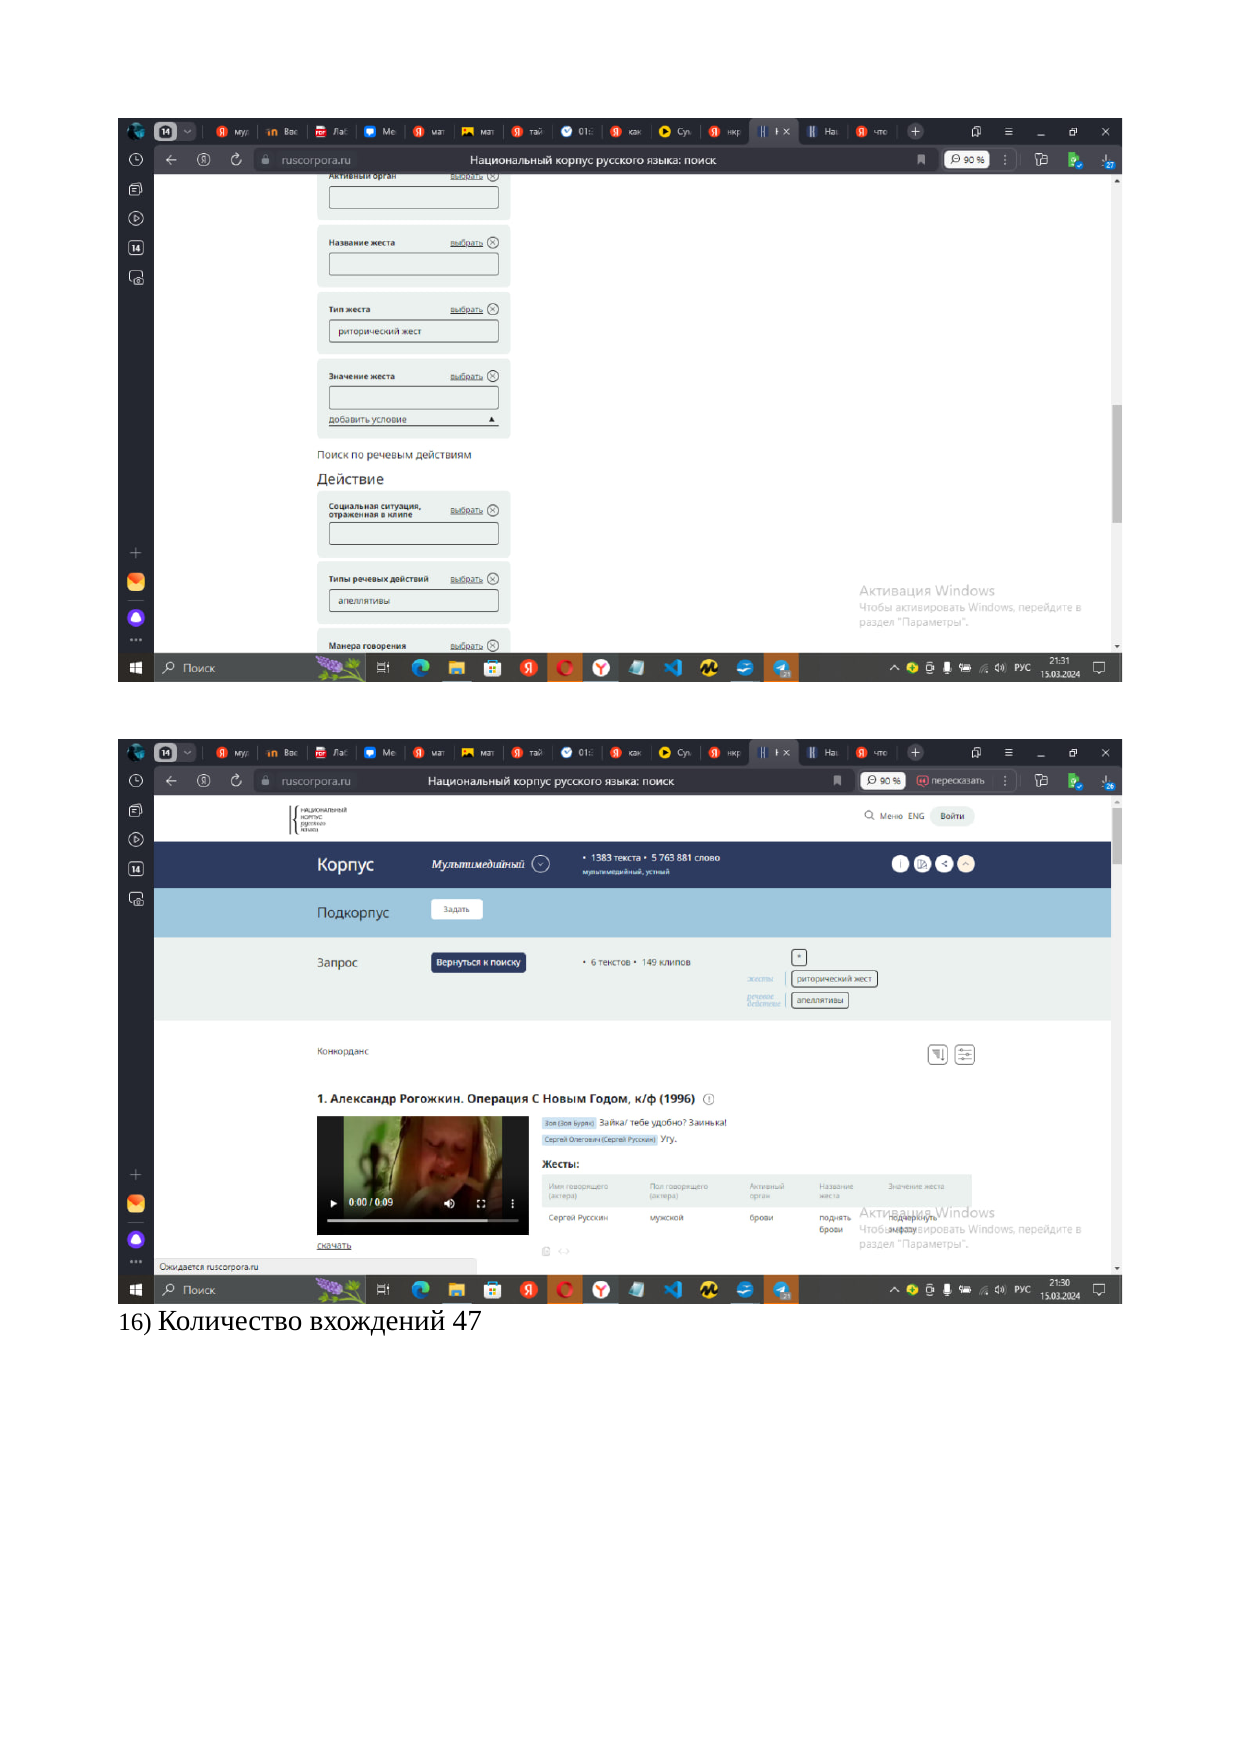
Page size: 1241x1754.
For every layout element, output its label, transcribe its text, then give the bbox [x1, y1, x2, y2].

picture [118, 739, 1123, 1304]
picture [118, 118, 1123, 682]
text 16) Количество вхождений 47 [118, 1304, 1122, 1337]
